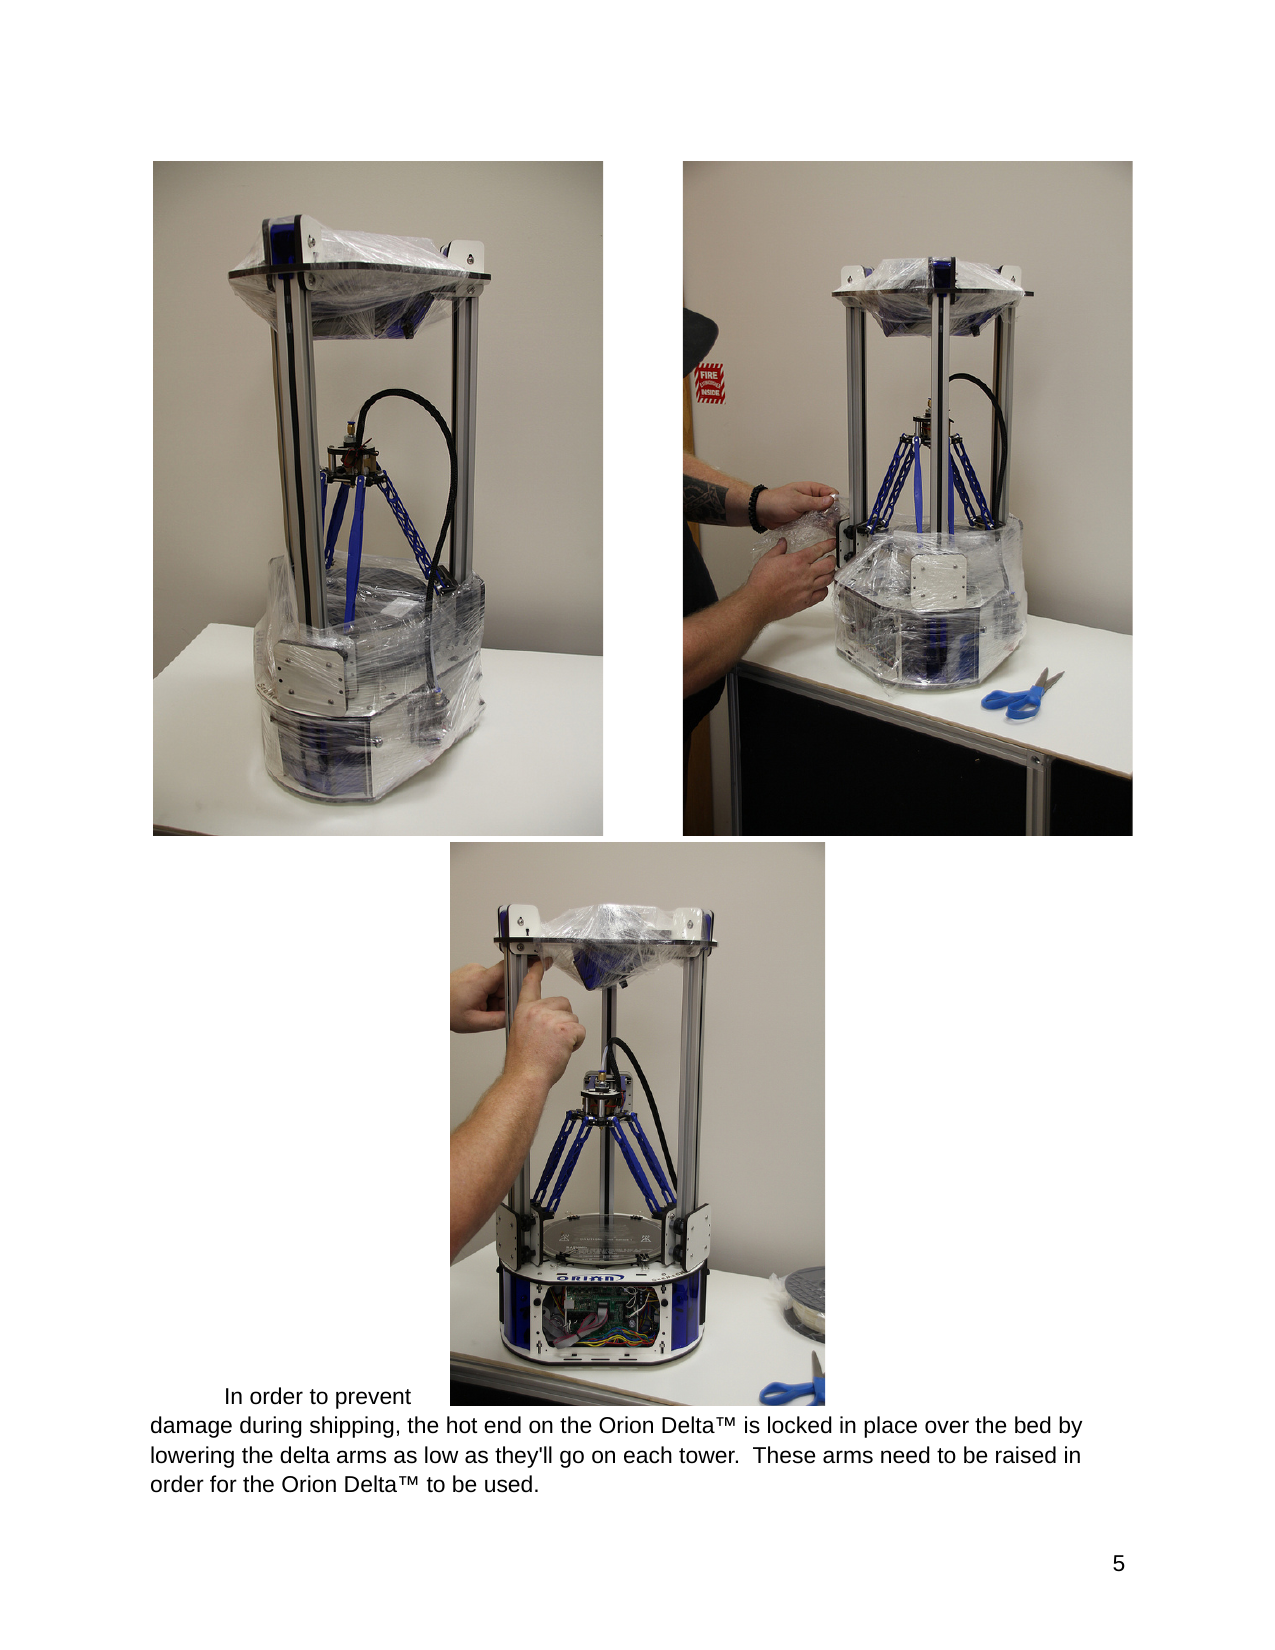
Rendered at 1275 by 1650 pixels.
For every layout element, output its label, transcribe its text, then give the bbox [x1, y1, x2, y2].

picture [450, 842, 826, 1406]
picture [682, 161, 1133, 836]
text In order to prevent damage during shipping, the hot end on the Orion Delta™ is locked in place over the bed by lowering the delta arms as low as they'll go on each tower. These arms need to be raised in order for the Orion Delta™ to be used. [150, 1384, 1125, 1497]
picture [153, 161, 604, 836]
